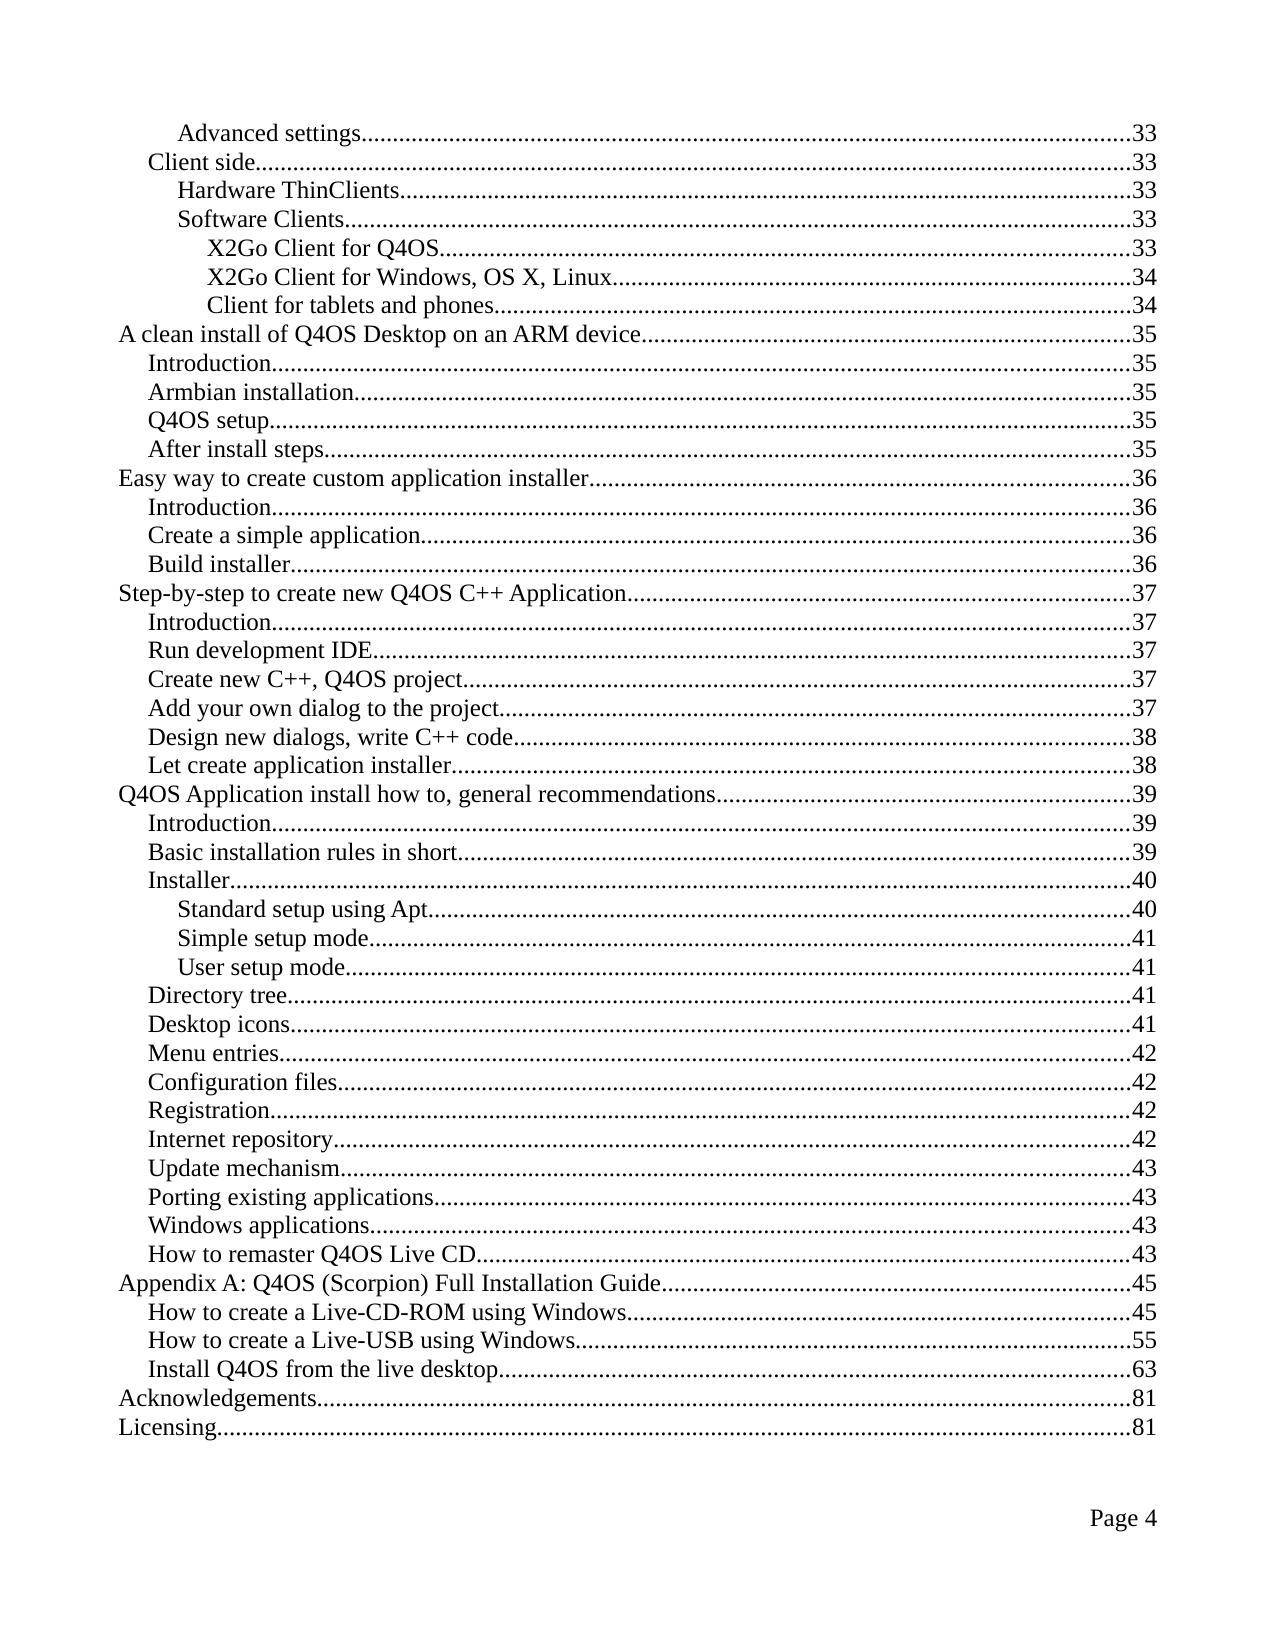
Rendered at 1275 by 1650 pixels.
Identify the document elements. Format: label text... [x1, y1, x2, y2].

text Windows applications 43 [148, 1211, 1157, 1239]
text Appendix A: Q4OS (Scorpion) Full Installation Guide 45 [118, 1268, 1157, 1297]
text How to create a Live-USB using Windows 55 [148, 1326, 1157, 1354]
text Basic installation rules in short 39 [148, 837, 1157, 866]
text Porting existing applications 43 [148, 1182, 1157, 1211]
text Licensing 81 [118, 1412, 1157, 1441]
text Desktop icons 41 [148, 1009, 1157, 1038]
text Design new dialogs, write C++ code 38 [148, 722, 1157, 751]
text Menu entries 42 [148, 1038, 1157, 1067]
text After install steps 35 [148, 434, 1157, 463]
text Client side 33 [148, 147, 1157, 176]
text Step-by-step to create new Q4OS C++ Application 37 [118, 578, 1157, 607]
text Simple setup mode 41 [177, 923, 1157, 952]
text Standard setup using Apt 40 [177, 894, 1157, 923]
text Create new C++, Q4OS project 37 [148, 664, 1157, 693]
text Software Clients 33 [177, 204, 1157, 233]
text Introduction 36 [148, 492, 1157, 521]
text Add your own dialog to the project 37 [148, 693, 1157, 722]
text Easy way to create custom application installer 36 [118, 463, 1157, 492]
text Directory tree 41 [148, 981, 1157, 1009]
text Q4OS setup 35 [148, 406, 1157, 434]
text Client for tablets and phones 34 [207, 291, 1157, 319]
text Hardware ThinClients 33 [177, 176, 1157, 204]
text Introduction 39 [148, 808, 1157, 837]
text How to remaster Q4OS Live CD 43 [148, 1239, 1157, 1268]
text Internet repository 42 [148, 1124, 1157, 1153]
text Run development IDE 37 [148, 636, 1157, 664]
text Introduction 37 [148, 607, 1157, 636]
text Build installer 36 [148, 549, 1157, 578]
text X2Go Client for Windows, OS X, Linux 34 [207, 262, 1157, 291]
text Acknowledgements 81 [118, 1383, 1157, 1412]
text Registration 42 [148, 1096, 1157, 1124]
text Installer 40 [148, 866, 1157, 894]
text Armbian installation 35 [148, 377, 1157, 406]
text User setup mode 41 [177, 952, 1157, 981]
text Q4OS Application install how to, general recommendations 39 [118, 779, 1157, 808]
text How to create a Live-CD-ROM using Windows 45 [148, 1297, 1157, 1326]
text Let create application installer 38 [148, 751, 1157, 779]
text X2Go Client for Q4OS 33 [207, 233, 1157, 262]
text Install Q4OS from the live desktop 63 [148, 1354, 1157, 1383]
text Introduction 35 [148, 348, 1157, 377]
text Create a simple application 36 [148, 521, 1157, 549]
text Configuration files 42 [148, 1067, 1157, 1096]
text Advanced settings 33 [177, 118, 1157, 147]
text Update mechanism 43 [148, 1153, 1157, 1182]
text A clean install of Q4OS Desktop on an ARM device 35 [118, 319, 1157, 348]
